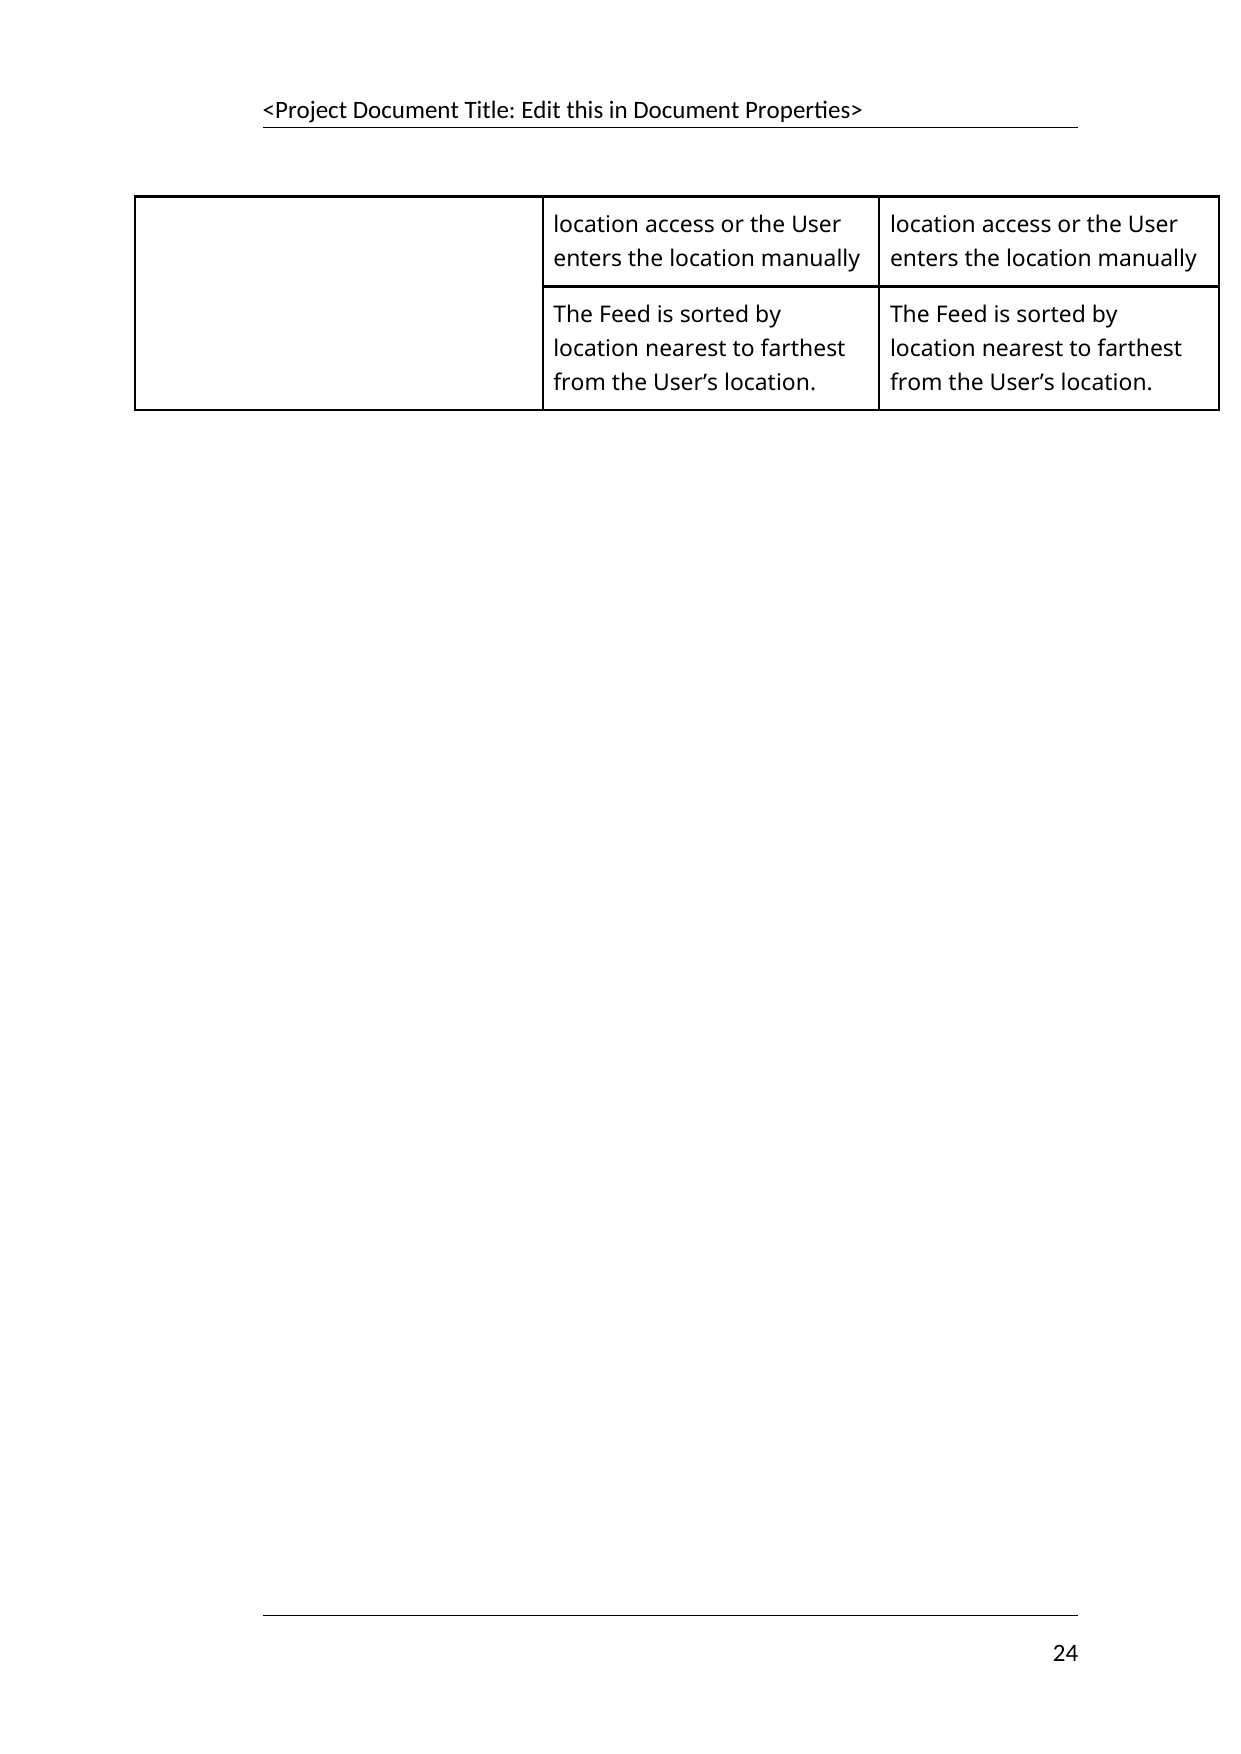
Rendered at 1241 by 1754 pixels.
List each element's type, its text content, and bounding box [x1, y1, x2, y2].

table_cell [136, 198, 542, 409]
table_cell The Feed is sorted by location nearest to farthest from the User’s location. [544, 288, 878, 409]
table_cell location access or the User enters the location manually [544, 198, 878, 285]
table_cell location access or the User enters the location manually [880, 198, 1218, 285]
table_cell The Feed is sorted by location nearest to farthest from the User’s location. [880, 288, 1218, 409]
